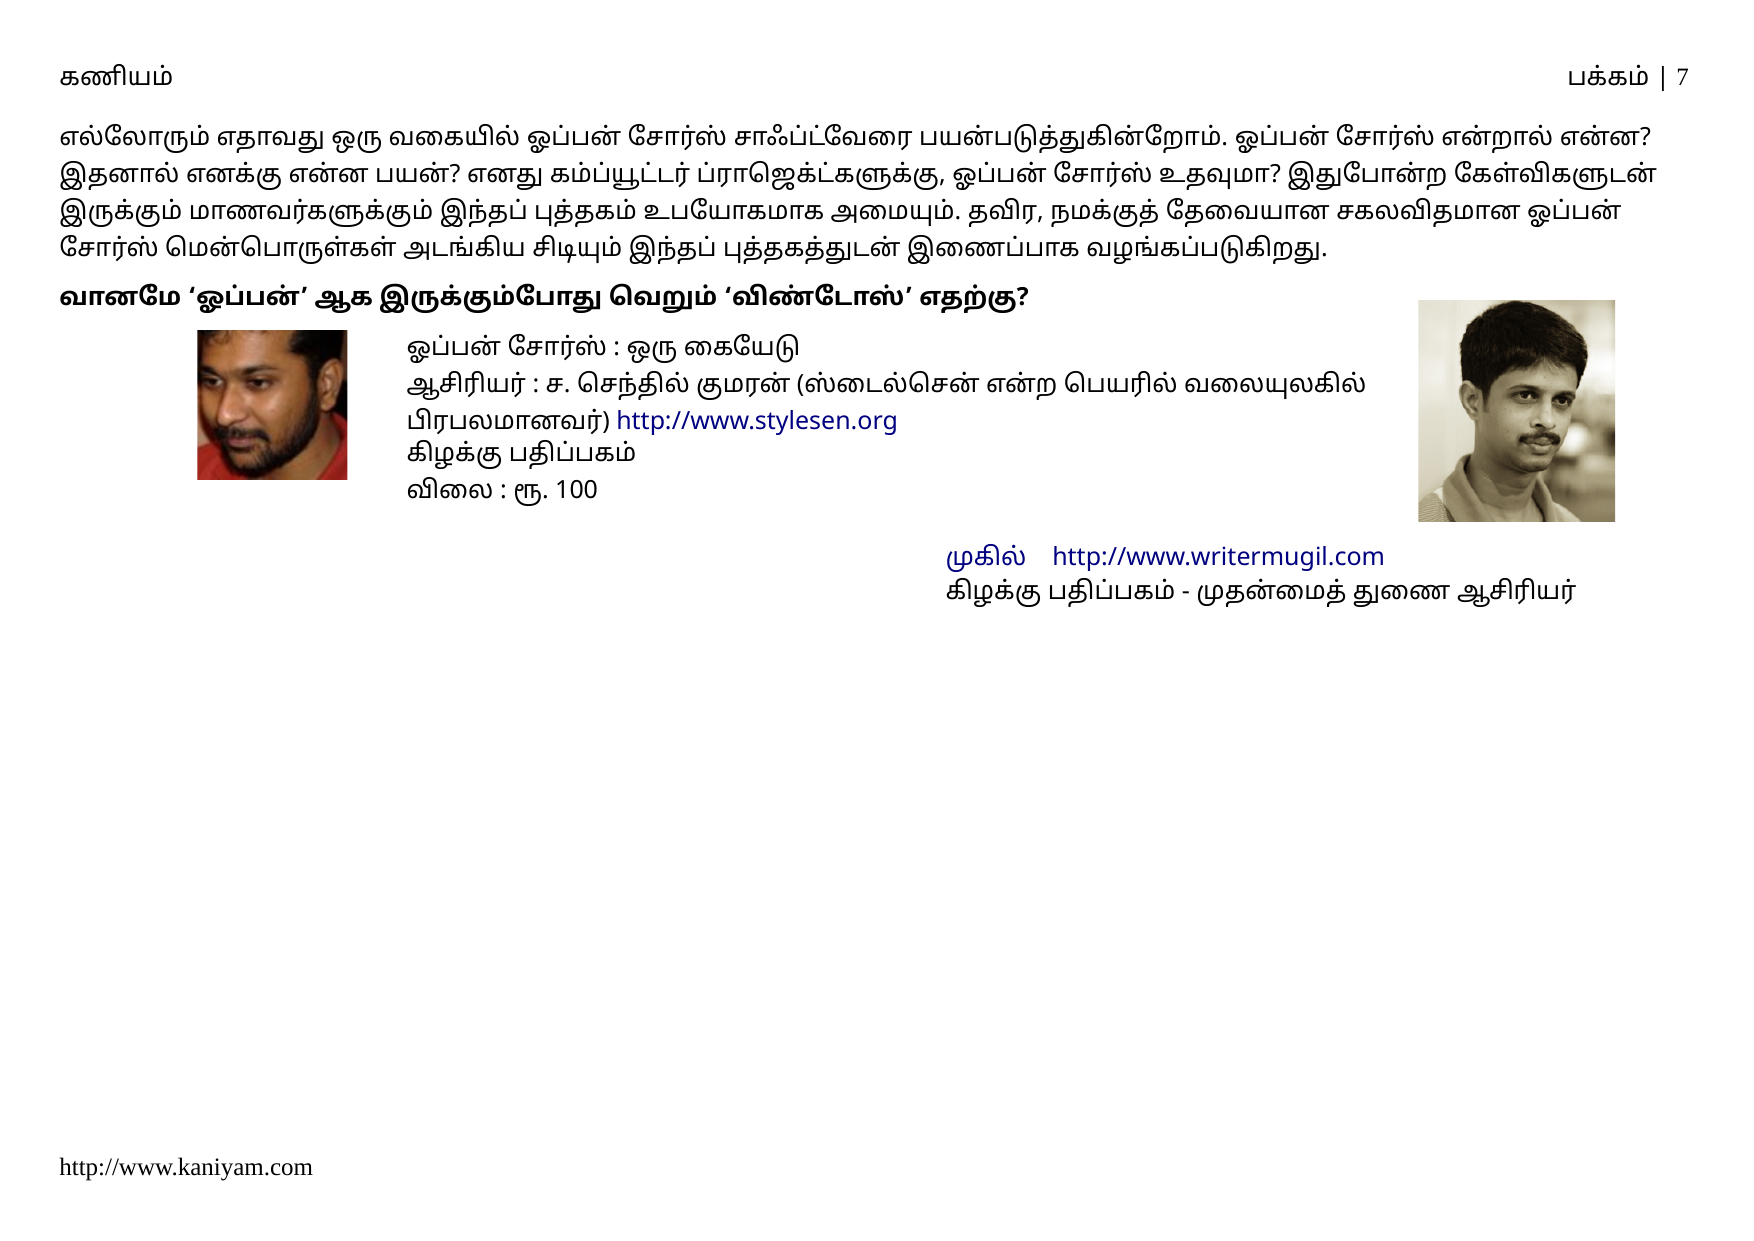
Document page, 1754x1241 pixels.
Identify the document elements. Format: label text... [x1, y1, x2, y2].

picture [1418, 300, 1616, 522]
text ஓப்பன் சோர்ஸ் : ஒரு கையேடு ஆசிரியர் : ச. செந்தில் குமரன் (ஸ்டைல்சென் என்ற பெயரில் வலையுலகில் பிரபலமானவர்) http://www.stylesen.org கிழக்கு பதிப்பகம் விலை : ரூ. 100 [118, 328, 1418, 509]
text [1616, 328, 1636, 509]
text முகில் http://www.writermugil.com [59, 538, 1695, 572]
text எல்லோரும் எதாவது ஒரு வகையில் ஓப்பன் சோர்ஸ் சாஃப்ட்வேரை பயன்படுத்துகின்றோம். ஓப்பன் சோர்ஸ் என்றால் என்ன? இதனால் எனக்கு என்ன பயன்? எனது கம்ப்யூட்டர் ப்ராஜெக்ட்களுக்கு, ஓப்பன் சோர்ஸ் உதவுமா? இதுபோன்ற கேள்விகளுடன் இருக்கும் மாணவர்களுக்கும் இந்தப் புத்தகம் உபயோகமாக அமையும். தவிர, நமக்குத் தேவையான சகலவிதமான ஓப்பன் சோர்ஸ் மென்பொருள்கள் அடங்கிய சிடியும் இந்தப் புத்தகத்துடன் இணைப்பாக வழங்கப்படுகிறது. [59, 118, 1695, 266]
text வானமே ‘ஓப்பன்’ ஆக இருக்கும்போது வெறும் ‘விண்டோஸ்’ எதற்கு? [59, 279, 1695, 316]
picture [197, 330, 348, 480]
subtitle கிழக்கு பதிப்பகம் - முதன்மைத் துணை ஆசிரியர் [59, 572, 1695, 609]
